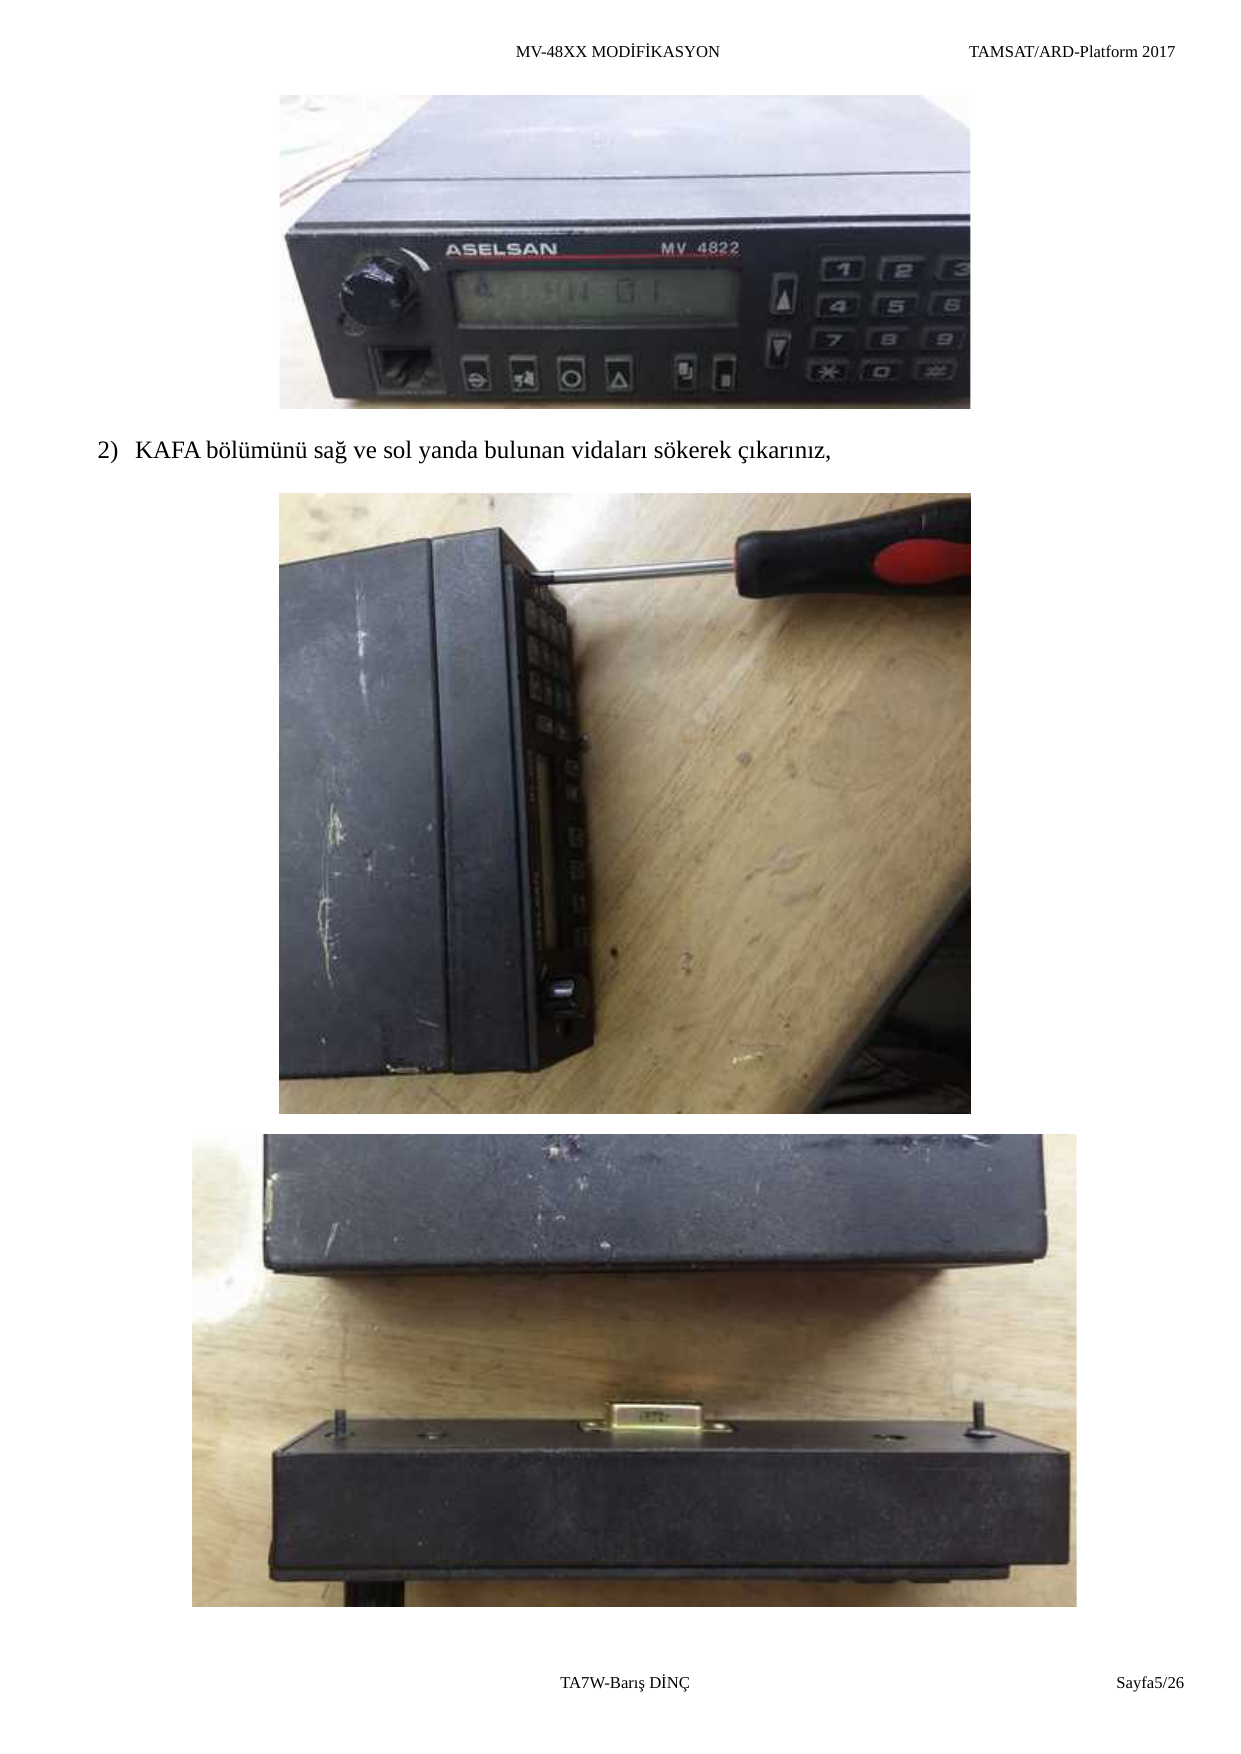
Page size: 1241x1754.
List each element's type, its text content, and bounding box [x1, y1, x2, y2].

picture [279, 493, 971, 1114]
list KAFA bölümünü sağ ve sol yanda bulunan vidaları sökerek çıkarınız, [97, 436, 1190, 464]
picture [279, 95, 971, 409]
picture [192, 1134, 1077, 1607]
